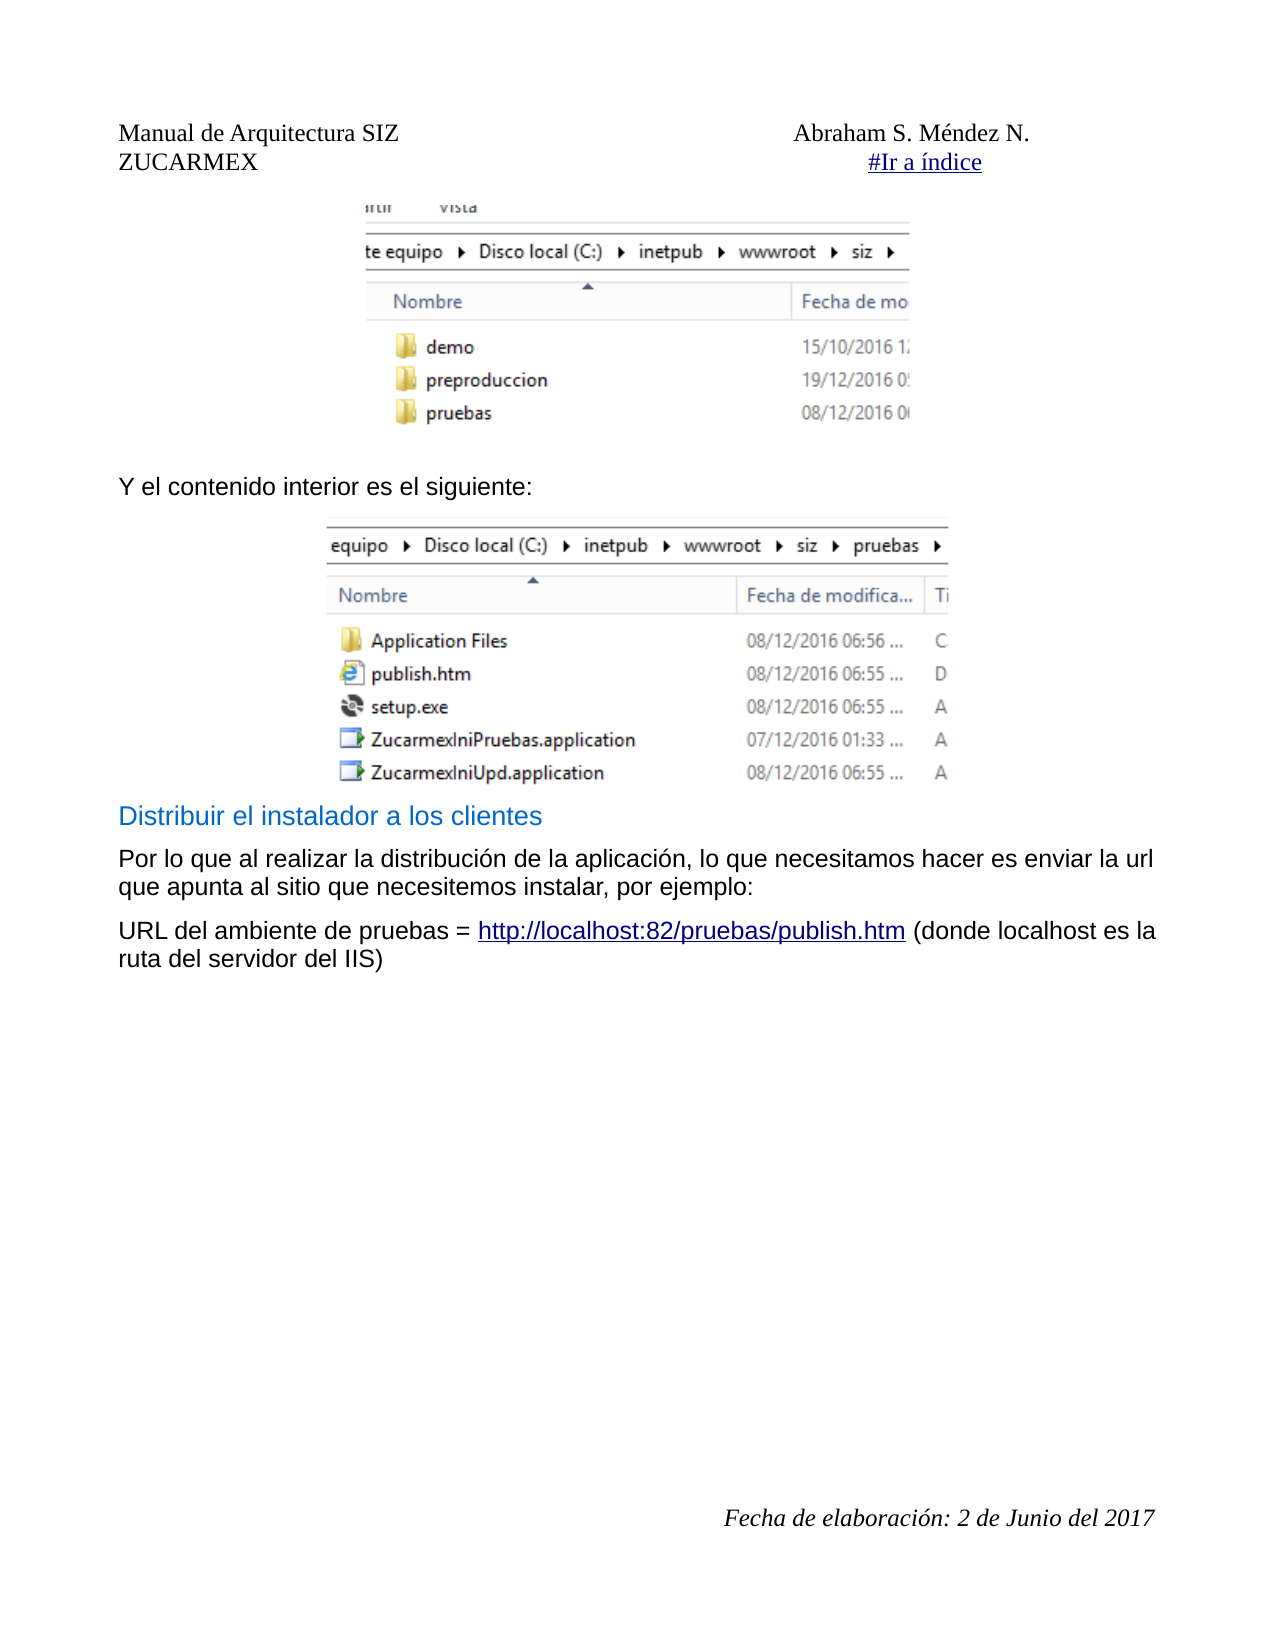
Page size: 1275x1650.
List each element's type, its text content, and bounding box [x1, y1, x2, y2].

picture [365, 205, 910, 473]
text URL del ambiente de pruebas = http://localhost:82/pruebas/publish.htm (donde localhost es la ruta del servidor del IIS) [118, 916, 1157, 973]
text Y el contenido interior es el siguiente: [118, 205, 1157, 501]
text Por lo que al realizar la distribución de la aplicación, lo que necesitamos hacer es enviar la url que apunta al sitio que necesitemos instalar, por ejemplo: [118, 843, 1157, 901]
text Distribuir el instalador a los clientes [118, 526, 1157, 831]
picture [326, 517, 949, 800]
